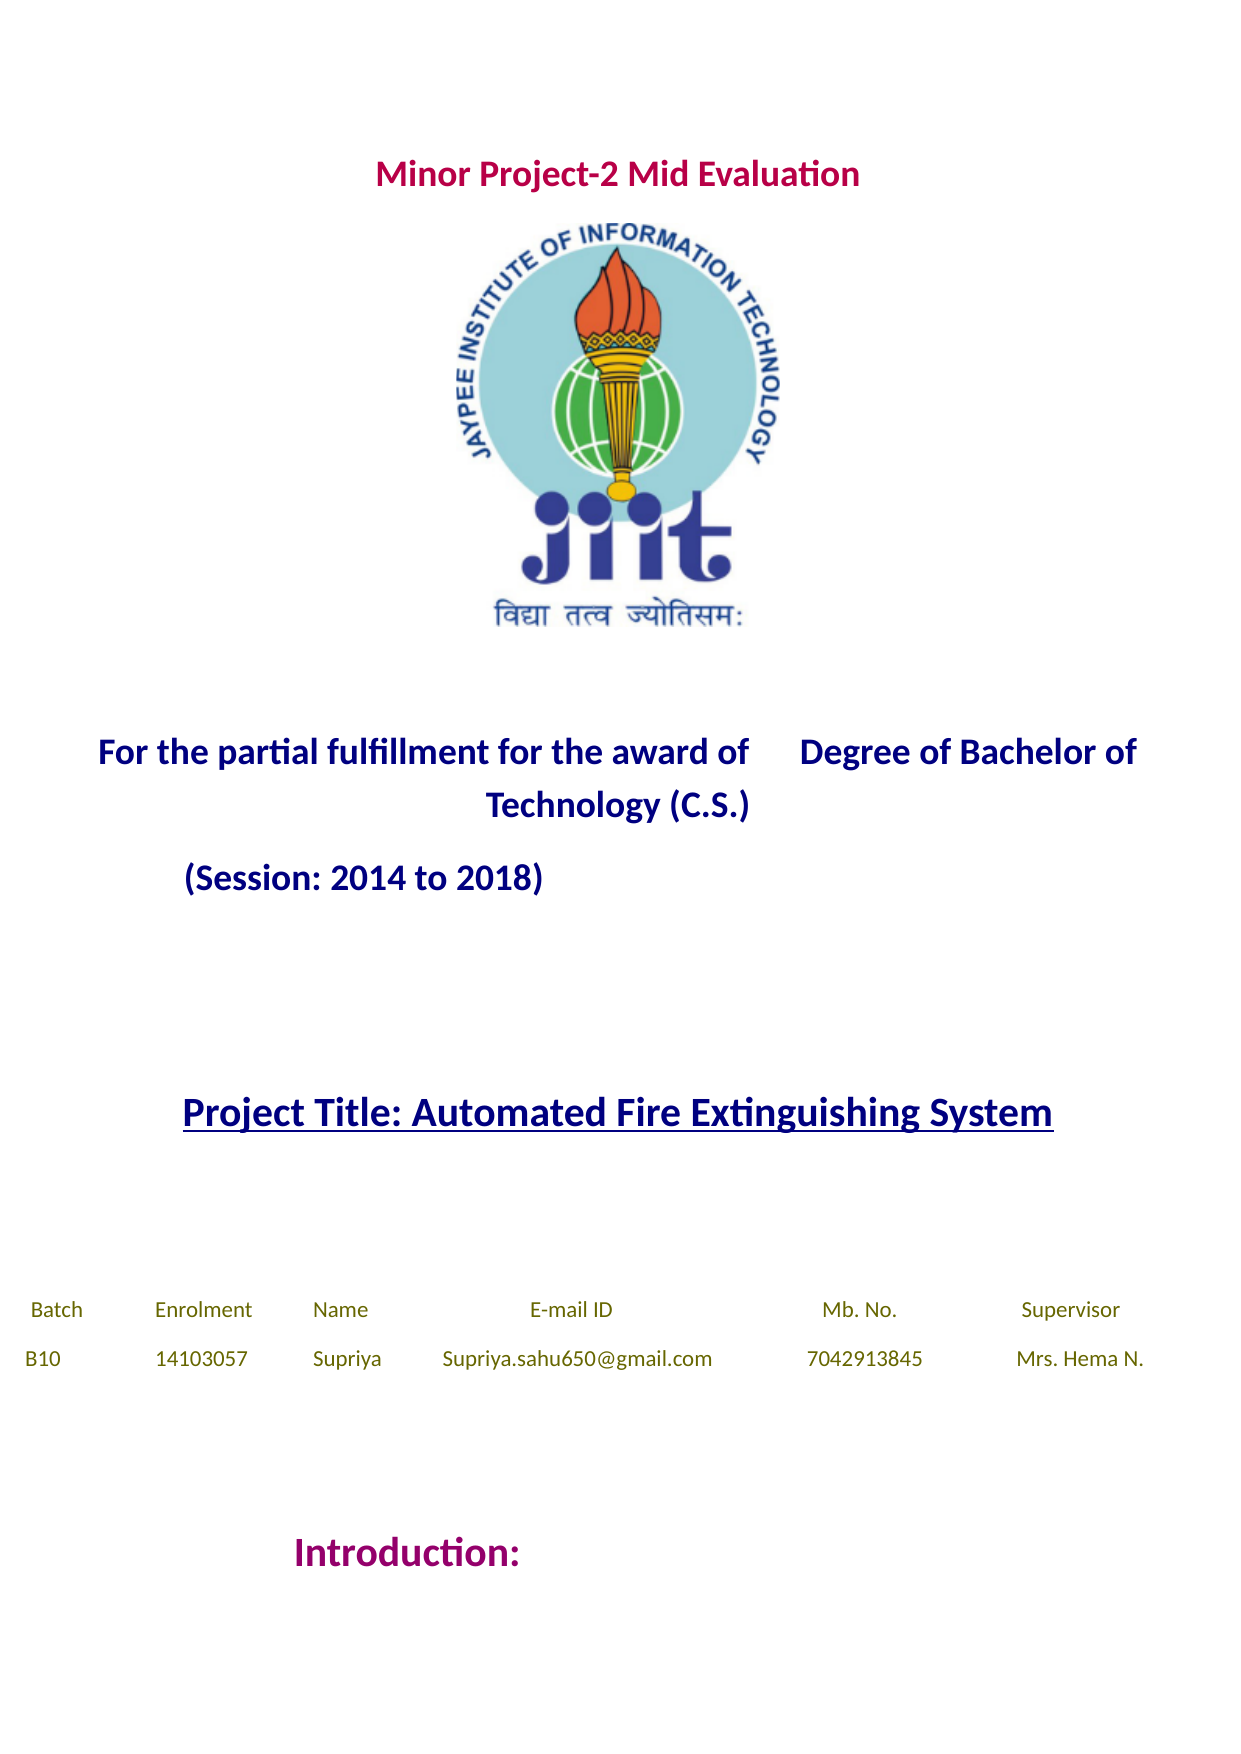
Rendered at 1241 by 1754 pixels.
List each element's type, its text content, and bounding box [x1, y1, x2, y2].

text (Session: 2014 to 2018) [48, 854, 1187, 900]
table_header E-mail ID [431, 1295, 795, 1344]
table_cell Mrs. Hema N. [984, 1344, 1198, 1420]
table_header Name [302, 1295, 431, 1344]
table_cell Supriya [302, 1344, 431, 1420]
text Introduction: [48, 1526, 1187, 1577]
table_header Batch [14, 1295, 144, 1344]
table_header Mb. No. [795, 1295, 984, 1344]
table_cell B10 [14, 1344, 144, 1420]
text Project Title: Automated Fire Extinguishing System [48, 1086, 1187, 1137]
table_header Enrolment [144, 1295, 302, 1344]
table_cell 7042913845 [795, 1344, 984, 1420]
table_cell 14103057 [144, 1344, 302, 1420]
table_header Supervisor [984, 1295, 1198, 1344]
text For the partial fulfillment for the award of Degree of Bachelor of Technology (C.S.) [48, 728, 1187, 827]
text Minor Project-2 Mid Evaluation [48, 150, 1187, 196]
picture [456, 223, 780, 627]
table_cell Supriya.sahu650@gmail.com [431, 1344, 795, 1420]
